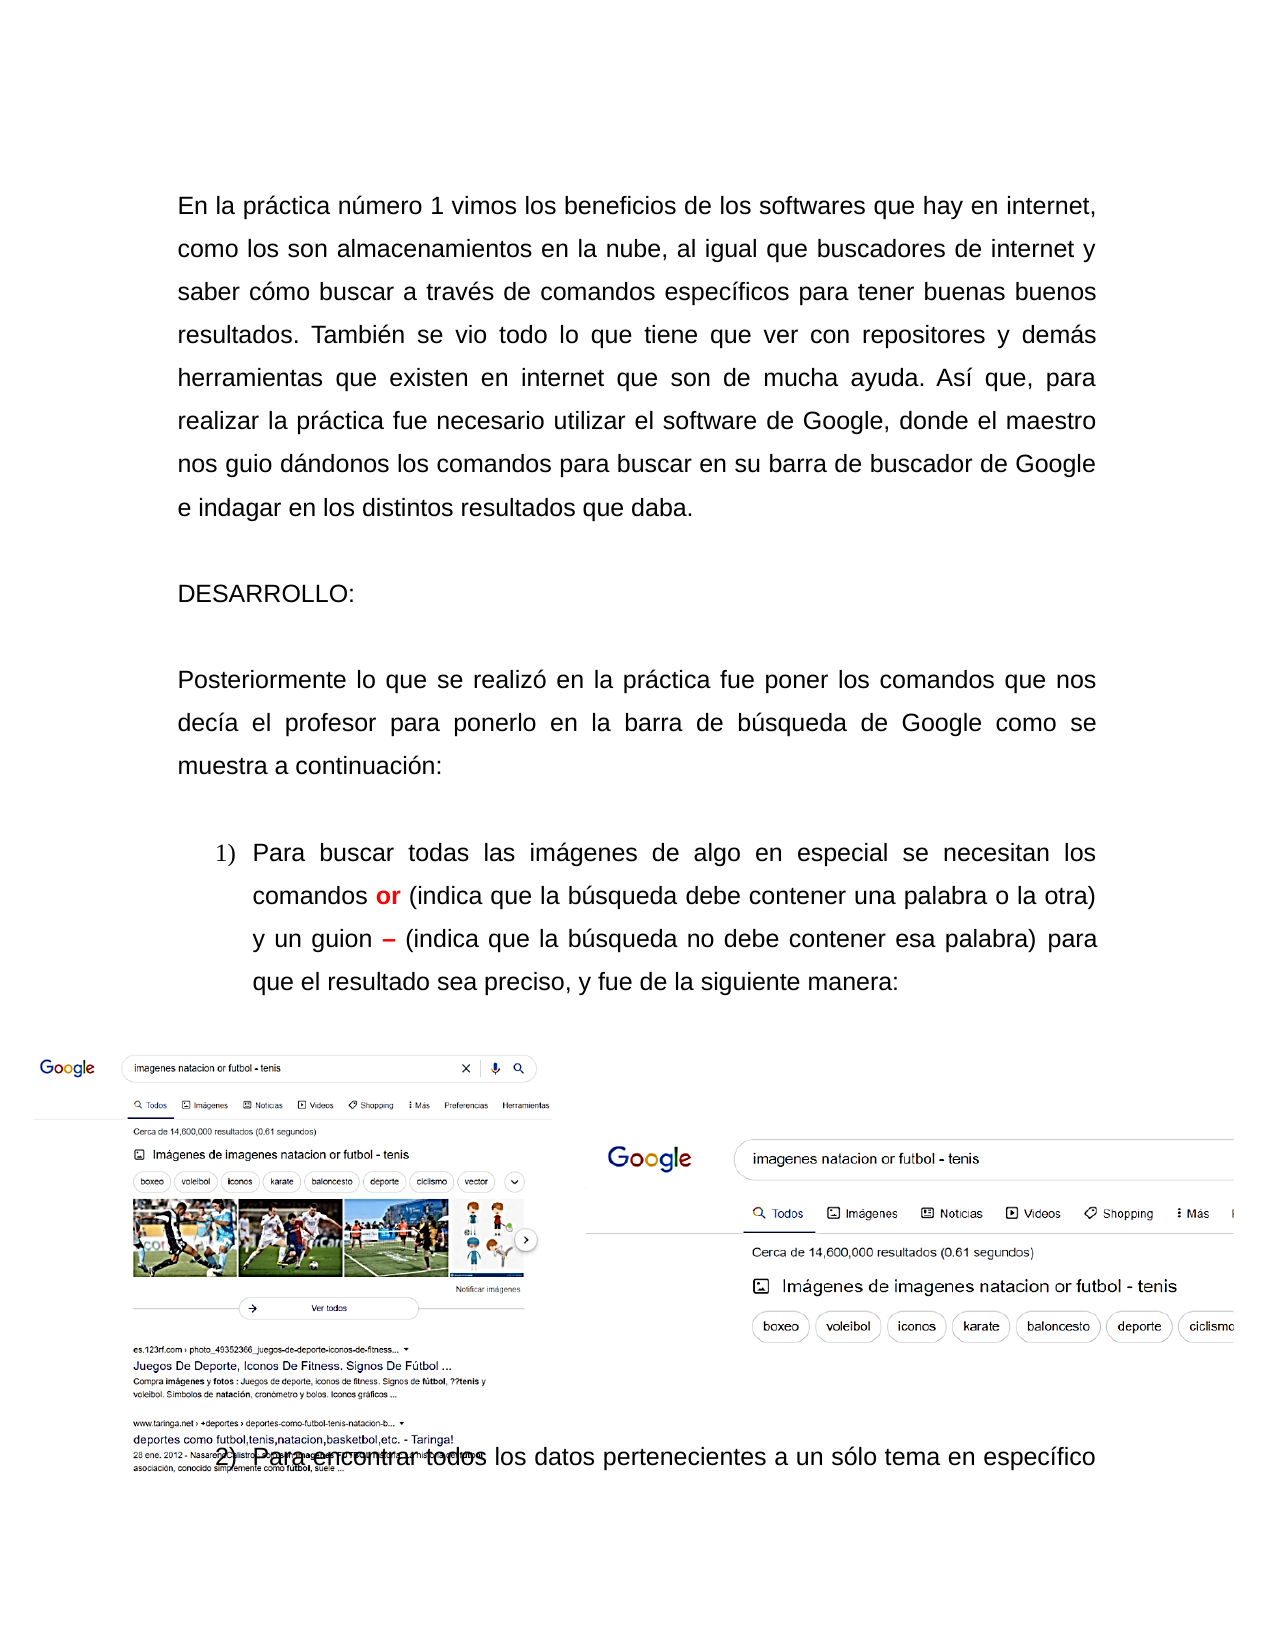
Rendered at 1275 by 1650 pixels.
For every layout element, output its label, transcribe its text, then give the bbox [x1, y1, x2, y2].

text Posteriormente lo que se realizó en la práctica fue poner los comandos que nos decía el profesor para ponerlo en la barra de búsqueda de Google como se muestra a continuación: [177, 665, 1098, 780]
list Para encontrar todos los datos pertenecientes a un sólo tema en específico se colocarán comillas dobles al inicio y al final de la búsqueda, ya que indican que sólo se deben buscar páginas que contengan exactamente dichas palabras como se hizo a continuación: [552, 1441, 1098, 1470]
text DESARROLLO: [177, 579, 1098, 608]
list Para buscar todas las imágenes de algo en especial se necesitan los comandos or (indica que la búsqueda debe contener una palabra o la otra) y un guion – (indica que la búsqueda no debe contener esa palabra) para que el resultado sea preciso, y fue de la siguiente manera: [215, 838, 1098, 996]
text En la práctica número 1 vimos los beneficios de los softwares que hay en internet, como los son almacenamientos en la nube, al igual que buscadores de internet y saber cómo buscar a través de comandos específicos para tener buenas buenos resultados. También se vio todo lo que tiene que ver con repositores y demás herramientas que existen en internet que son de mucha ayuda. Así que, para realizar la práctica fue necesario utilizar el software de Google, donde el maestro nos guio dándonos los comandos para buscar en su barra de buscador de Google e indagar en los distintos resultados que daba. [177, 191, 1098, 521]
